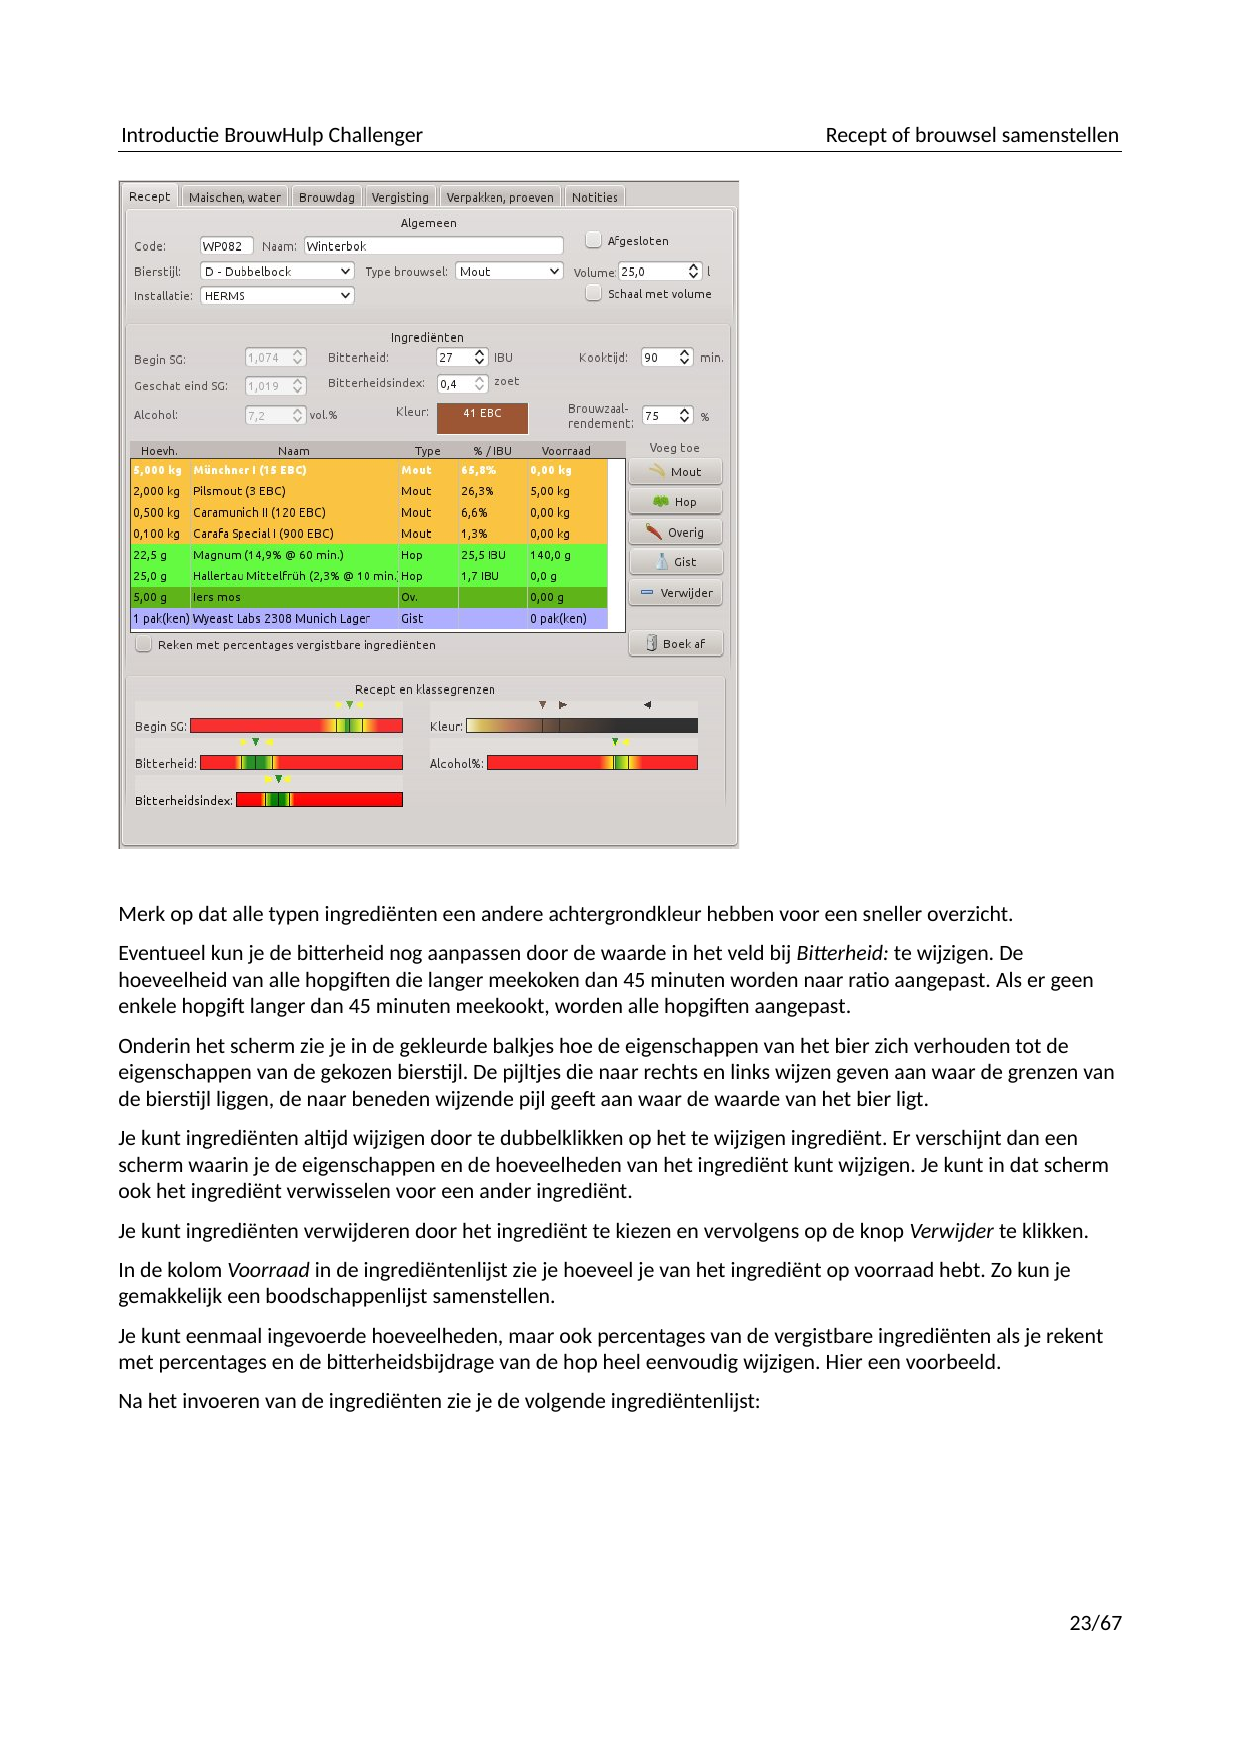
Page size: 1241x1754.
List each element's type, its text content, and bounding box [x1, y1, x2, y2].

text Onderin het scherm zie je in de gekleurde balkjes hoe de eigenschappen van het bier zich verhouden tot de eigenschappen van de gekozen bierstijl. De pijltjes die naar rechts en links wijzen geven aan waar de grenzen van de bierstijl liggen, de naar beneden wijzende pijl geeft aan waar de waarde van het bier ligt. [118, 1032, 1122, 1112]
text Merk op dat alle typen ingrediënten een andere achtergrondkleur hebben voor een sneller overzicht. [118, 900, 1122, 927]
text Je kunt ingrediënten altijd wijzigen door te dubbelklikken op het te wijzigen ingrediënt. Er verschijnt dan een scherm waarin je de eigenschappen en de hoeveelheden van het ingrediënt kunt wijzigen. Je kunt in dat scherm ook het ingrediënt verwisselen voor een ander ingrediënt. [118, 1124, 1122, 1204]
text Je kunt eenmaal ingevoerde hoeveelheden, maar ook percentages van de vergistbare ingrediënten als je rekent met percentages en de bitterheidsbijdrage van de hop heel eenvoudig wijzigen. Hier een voorbeeld. [118, 1322, 1122, 1375]
text In de kolom Voorraad in de ingrediëntenlijst zie je hoeveel je van het ingrediënt op voorraad hebt. Zo kun je gemakkelijk een boodschappenlijst samenstellen. [118, 1256, 1122, 1309]
text Je kunt ingrediënten verwijderen door het ingrediënt te kiezen en vervolgens op de knop Verwijder te klikken. [118, 1217, 1122, 1243]
text Eventueel kun je de bitterheid nog aanpassen door de waarde in het veld bij Bitterheid: te wijzigen. De hoeveelheid van alle hopgiften die langer meekoken dan 45 minuten worden naar ratio aangepast. Als er geen enkele hopgift langer dan 45 minuten meekookt, worden alle hopgiften aangepast. [118, 939, 1122, 1019]
text Na het invoeren van de ingrediënten zie je de volgende ingrediëntenlijst: [118, 1388, 1122, 1414]
picture [118, 180, 740, 849]
